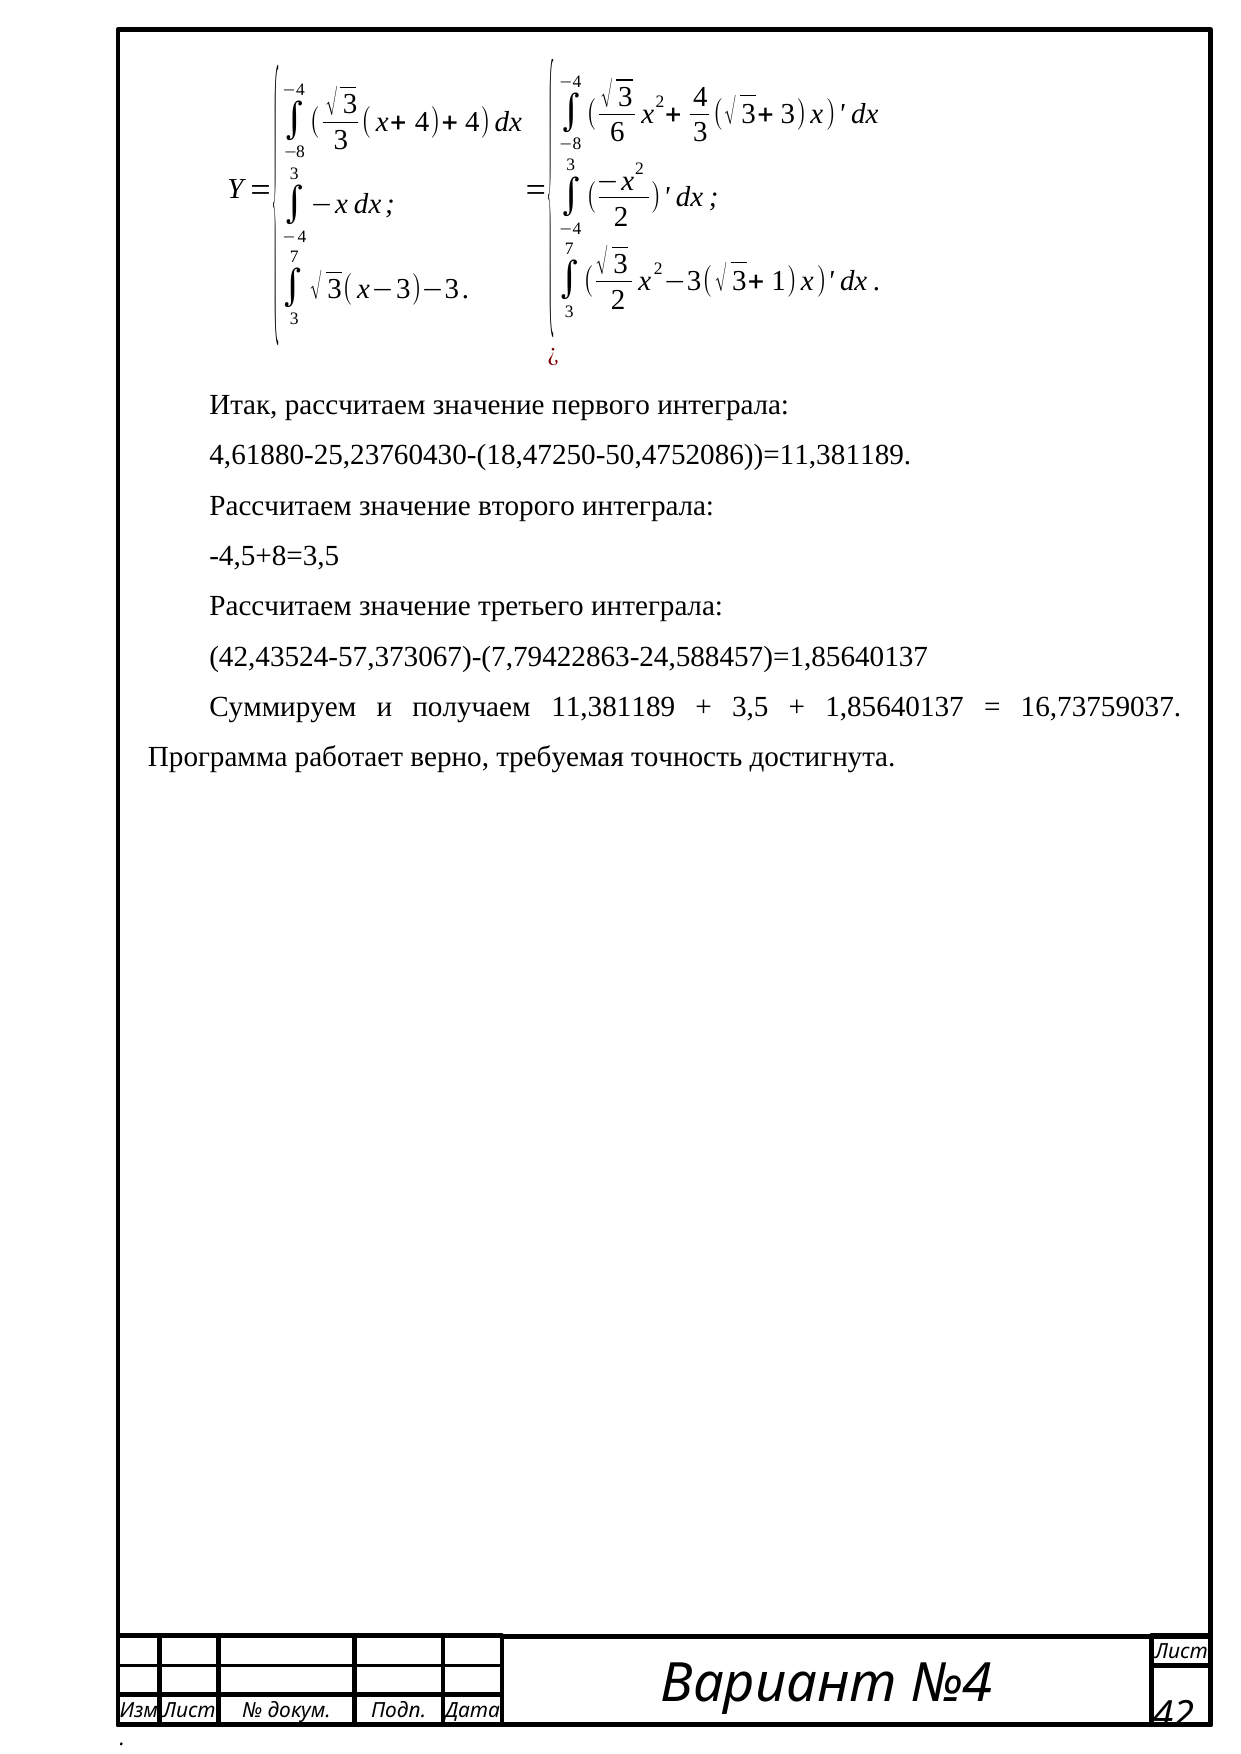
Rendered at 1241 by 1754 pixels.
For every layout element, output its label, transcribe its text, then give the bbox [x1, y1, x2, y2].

text Итак, рассчитаем значение первого интеграла: [148, 387, 1181, 421]
text (42,43524-57,373067)-(7,79422863-24,588457)=1,85640137 [148, 639, 1181, 672]
text 4,61880-25,23760430-(18,47250-50,4752086))=11,381189. [148, 437, 1181, 471]
text Суммируем и получаем 11,381189 + 3,5 + 1,85640137 = 16,73759037. Программа работает верно, требуемая точность достигнута. [148, 689, 1181, 773]
text Рассчитаем значение третьего интеграла: [148, 588, 1181, 622]
text Рассчитаем значение второго интеграла: [148, 488, 1181, 521]
text -4,5+8=3,5 [148, 538, 1181, 572]
